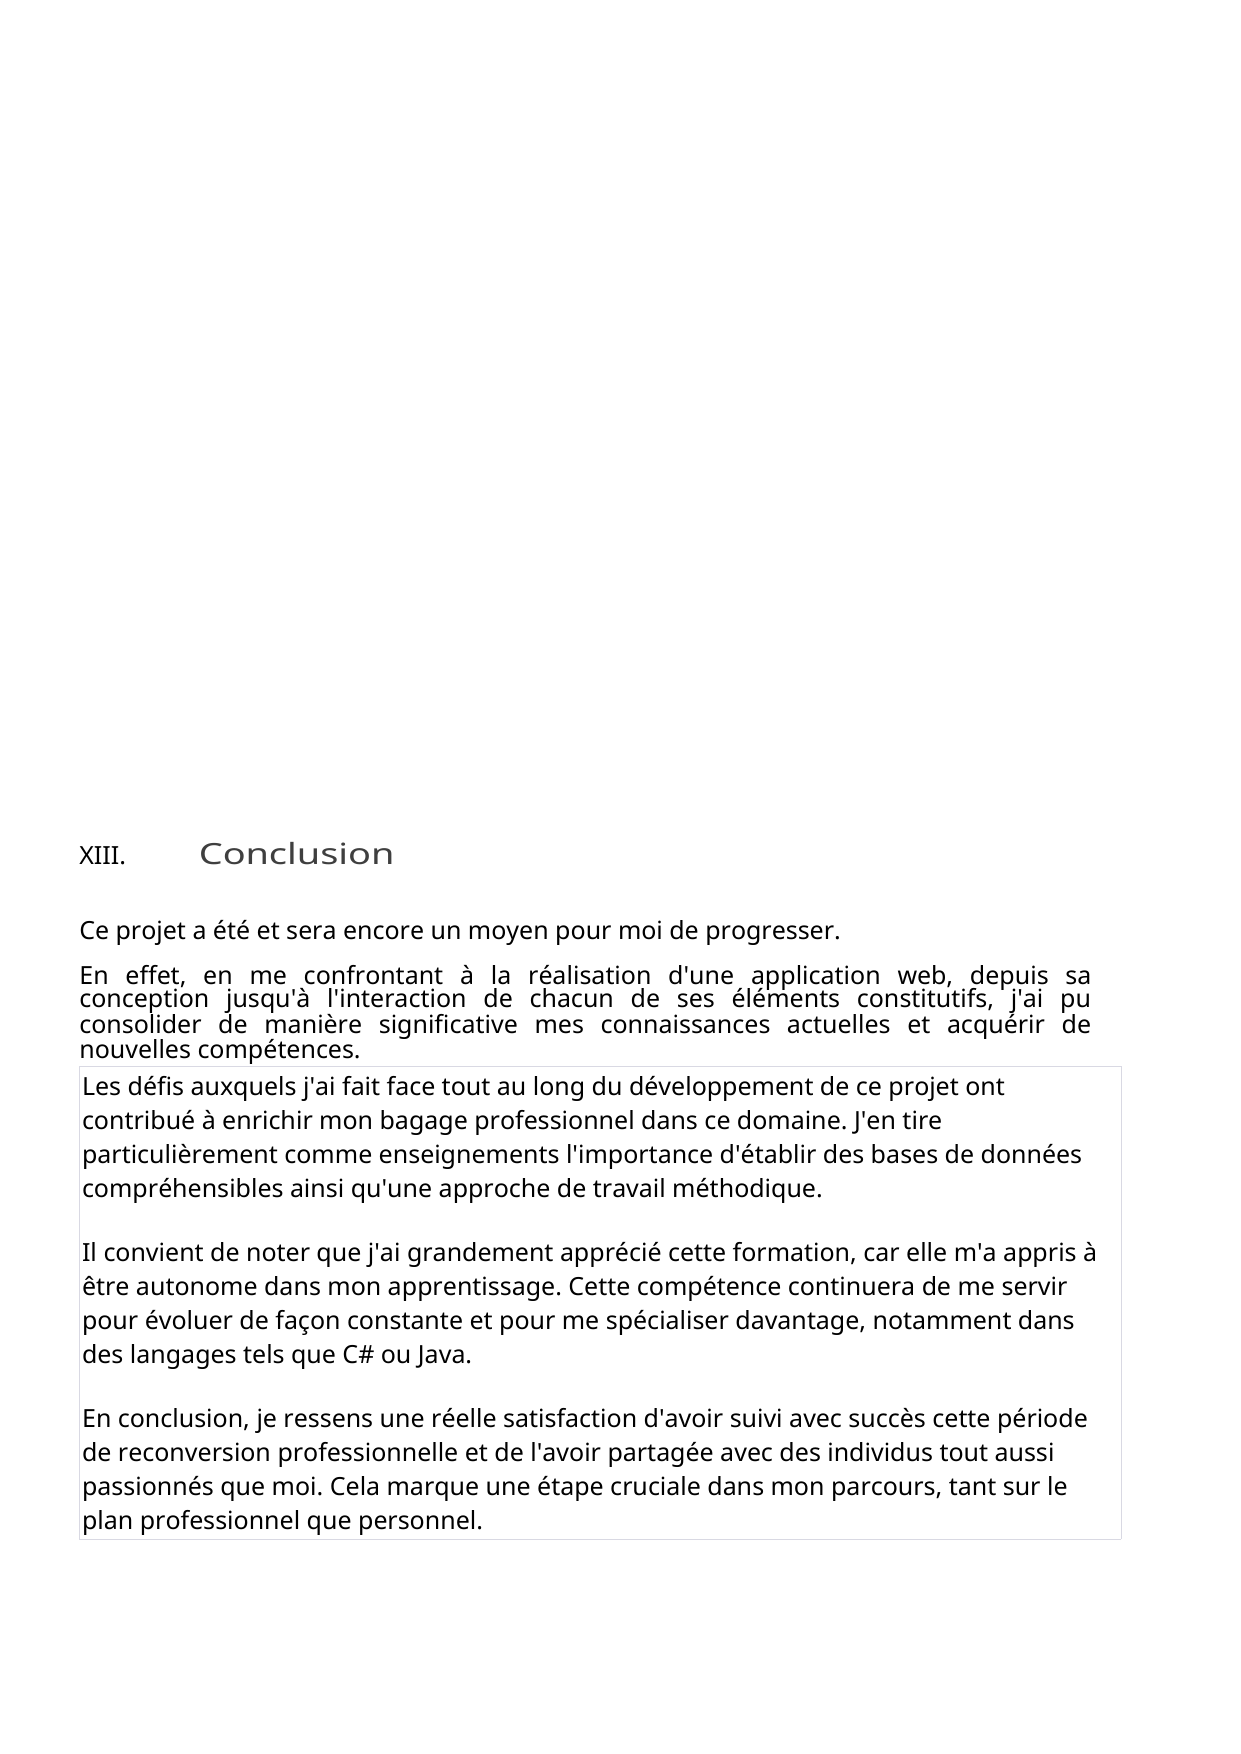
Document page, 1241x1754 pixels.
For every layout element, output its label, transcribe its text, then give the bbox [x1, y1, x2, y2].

text En effet, en me confrontant à la réalisation d'une application web, depuis sa conception jusqu'à l'interaction de chacun de ses éléments constitutifs, j'ai pu consolider de manière significative mes connaissances actuelles et acquérir de nouvelles compétences. [79, 964, 1093, 1066]
text En conclusion, je ressens une réelle satisfaction d'avoir suivi avec succès cette période de reconversion professionnelle et de l'avoir partagée avec des individus tout aussi passionnés que moi. Cela marque une étape cruciale dans mon parcours, tant sur le plan professionnel que personnel. [80, 1398, 1121, 1539]
list Conclusion [79, 833, 1121, 873]
text Ce projet a été et sera encore un moyen pour moi de progresser. [79, 913, 1121, 947]
text Les défis auxquels j'ai fait face tout au long du développement de ce projet ont contribué à enrichir mon bagage professionnel dans ce domaine. J'en tire particulièrement comme enseignements l'importance d'établir des bases de données compréhensibles ainsi qu'une approche de travail méthodique. [80, 1067, 1121, 1205]
text Il convient de noter que j'ai grandement apprécié cette formation, car elle m'a appris à être autonome dans mon apprentissage. Cette compétence continuera de me servir pour évoluer de façon constante et pour me spécialiser davantage, notamment dans des langages tels que C# ou Java. [80, 1232, 1121, 1371]
